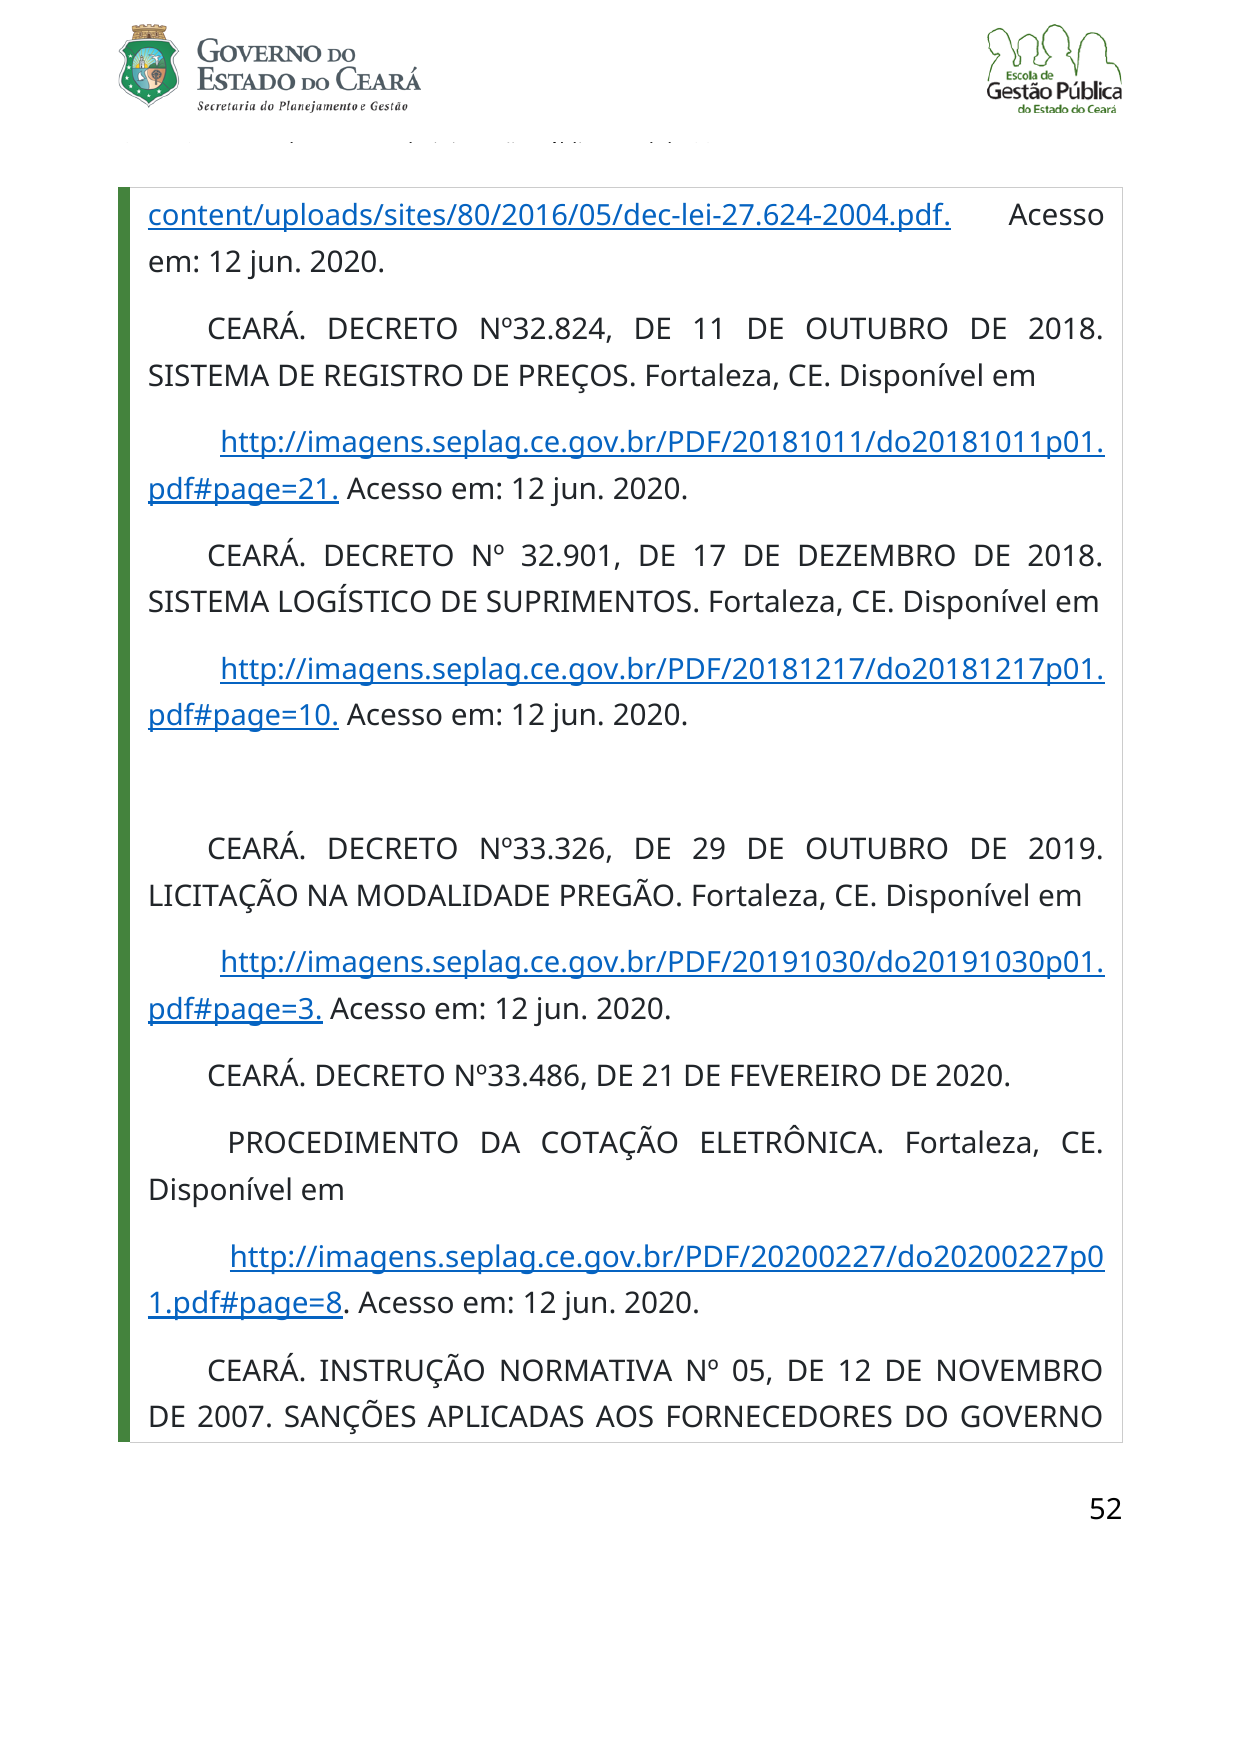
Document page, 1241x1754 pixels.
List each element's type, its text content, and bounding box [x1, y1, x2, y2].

table_header content/uploads/sites/80/2016/05/dec-lei-27.624-2004.pdf. Acesso em: 12 jun. 2020. CEARÁ. DECRETO Nº32.824, DE 11 DE OUTUBRO DE 2018. SISTEMA DE REGISTRO DE PREÇOS. Fortaleza, CE. Disponível em http://imagens.seplag.ce.gov.br/PDF/20181011/do20181011p01.pdf#page=21. Acesso em: 12 jun. 2020. CEARÁ. DECRETO Nº 32.901, DE 17 DE DEZEMBRO DE 2018. SISTEMA LOGÍSTICO DE SUPRIMENTOS. Fortaleza, CE. Disponível em http://imagens.seplag.ce.gov.br/PDF/20181217/do20181217p01.pdf#page=10. Acesso em: 12 jun. 2020. CEARÁ. DECRETO Nº33.326, DE 29 DE OUTUBRO DE 2019. LICITAÇÃO NA MODALIDADE PREGÃO. Fortaleza, CE. Disponível em http://imagens.seplag.ce.gov.br/PDF/20191030/do20191030p01.pdf#page=3. Acesso em: 12 jun. 2020. CEARÁ. DECRETO Nº33.486, DE 21 DE FEVEREIRO DE 2020. PROCEDIMENTO DA COTAÇÃO ELETRÔNICA. Fortaleza, CE. Disponível em http://imagens.seplag.ce.gov.br/PDF/20200227/do20200227p01.pdf#page=8. Acesso em: 12 jun. 2020. CEARÁ. INSTRUÇÃO NORMATIVA Nº 05, DE 12 DE NOVEMBRO DE 2007. SANÇÕES APLICADAS AOS FORNECEDORES DO GOVERNO [130, 188, 1122, 1442]
table_header [118, 187, 130, 1442]
picture [118, 24, 1122, 113]
